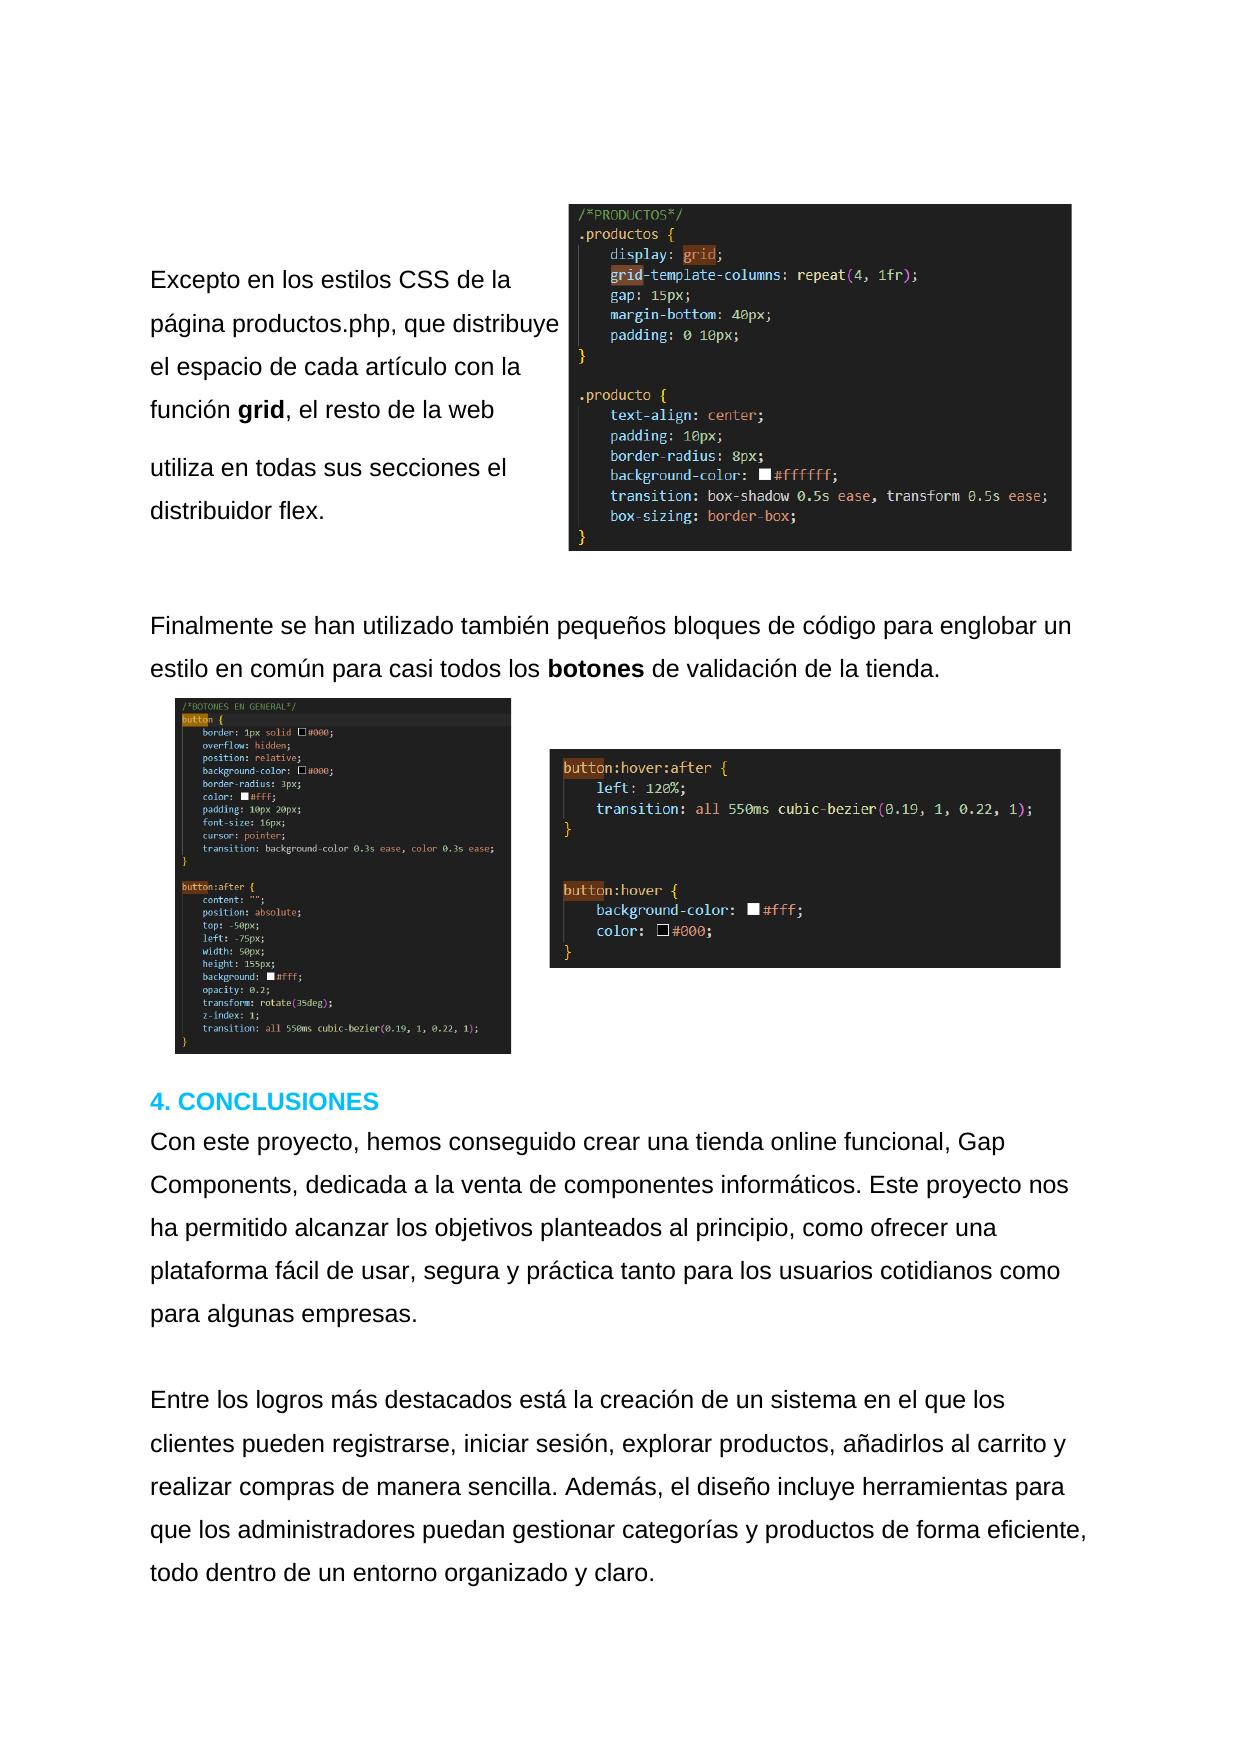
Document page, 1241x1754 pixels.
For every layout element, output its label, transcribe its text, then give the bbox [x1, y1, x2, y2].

picture [568, 204, 1072, 551]
picture [549, 749, 1061, 968]
picture [175, 698, 512, 1054]
text [1072, 265, 1090, 423]
subtitle 4. CONCLUSIONES [150, 1087, 1090, 1116]
text Finalmente se han utilizado también pequeños bloques de código para englobar un estilo en común para casi todos los botones de validación de la tienda. [150, 611, 1090, 683]
text [1072, 452, 1090, 524]
text Con este proyecto, hemos conseguido crear una tienda online funcional, Gap Components, dedicada a la venta de componentes informáticos. Este proyecto nos ha permitido alcanzar los objetivos planteados al principio, como ofrecer una plataforma fácil de usar, segura y práctica tanto para los usuarios cotidianos como para algunas empresas. Entre los logros más destacados está la creación de un sistema en el que los clientes pueden registrarse, iniciar sesión, explorar productos, añadirlos al carrito y realizar compras de manera sencilla. Además, el diseño incluye herramientas para que los administradores puedan gestionar categorías y productos de forma eficiente, todo dentro de un entorno organizado y claro. [150, 1127, 1090, 1587]
text Excepto en los estilos CSS de la página productos.php, que distribuye el espacio de cada artículo con la función grid, el resto de la web [150, 265, 568, 423]
text utiliza en todas sus secciones el distribuidor flex. [150, 452, 568, 524]
